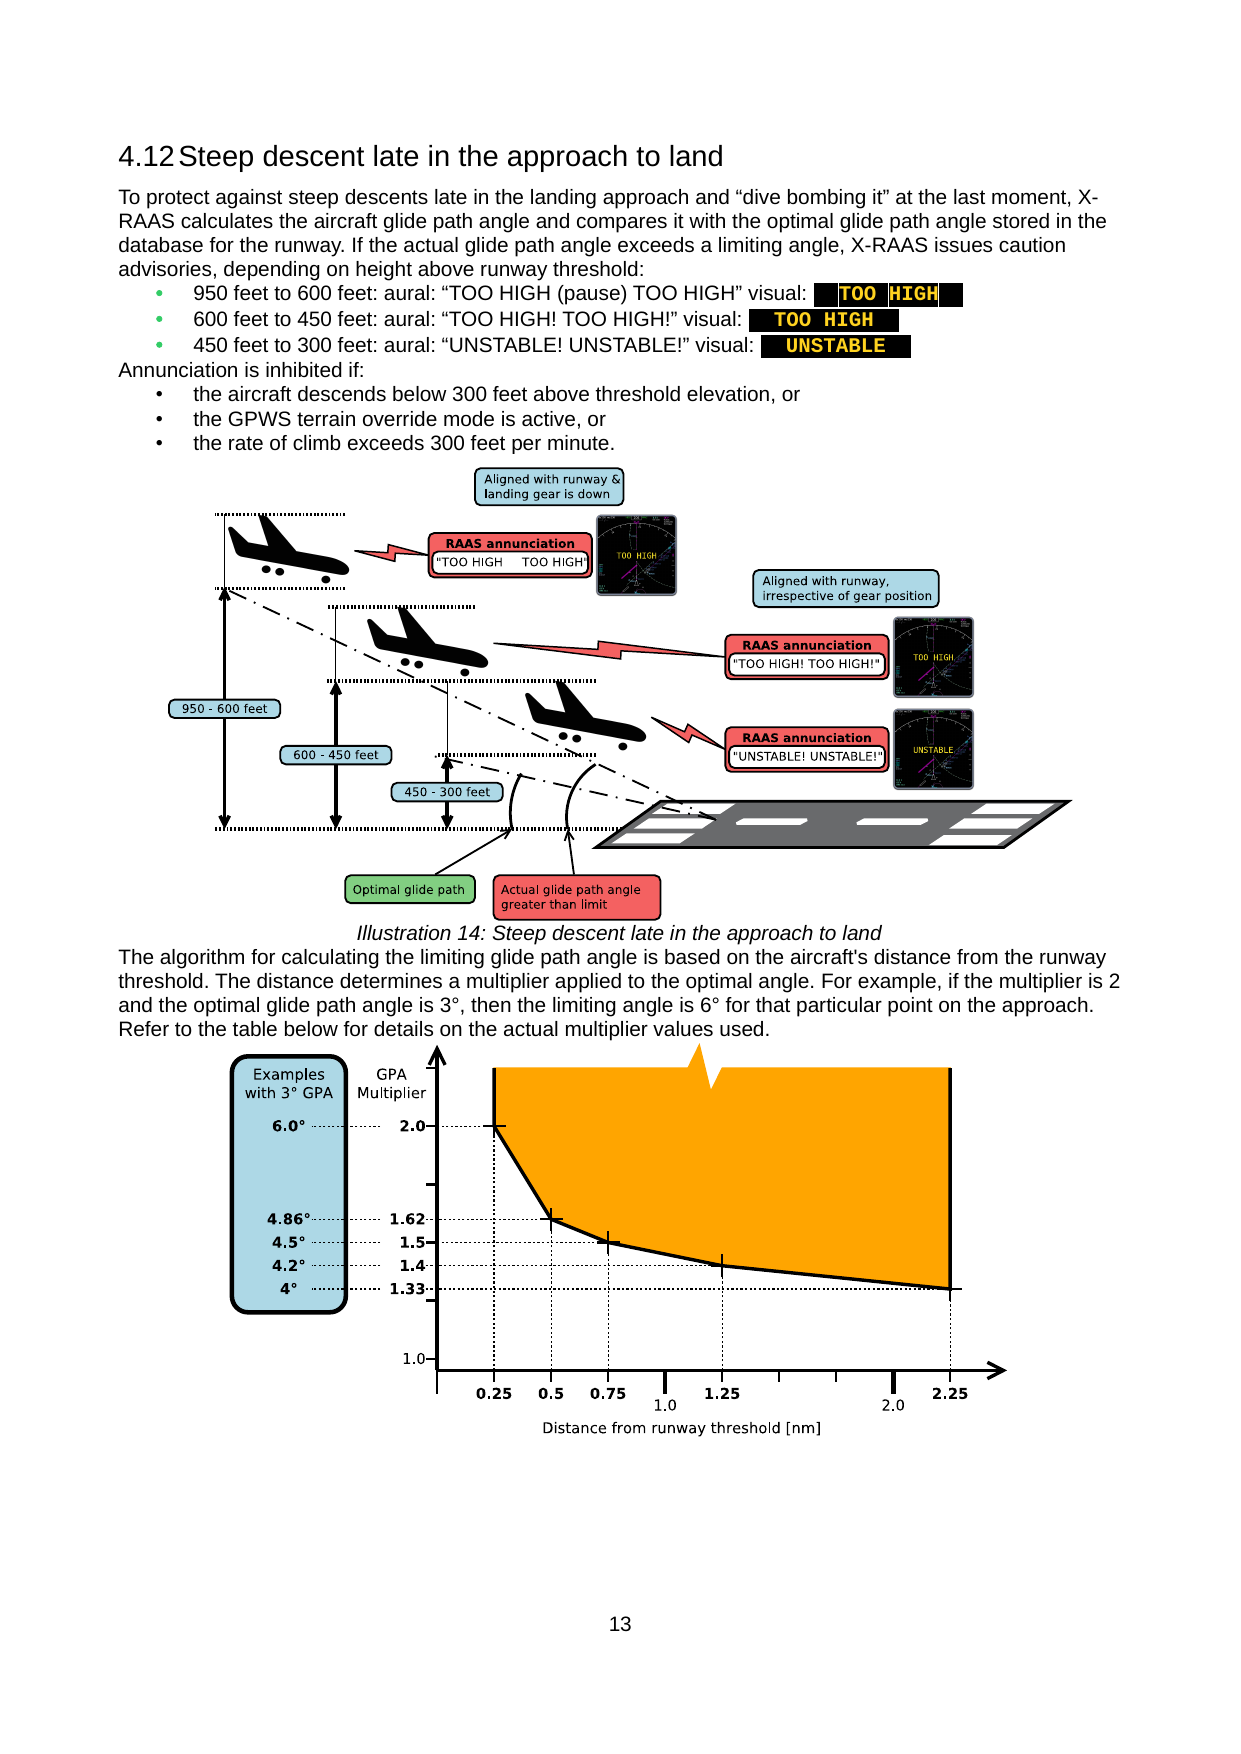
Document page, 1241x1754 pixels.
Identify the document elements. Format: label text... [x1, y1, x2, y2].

list 950 feet to 600 feet: aural: “TOO HIGH (pause) TOO HIGH” visual: TOO HIGH [156, 281, 1122, 307]
list the rate of climb exceeds 300 feet per minute. [156, 430, 1122, 454]
text Illustration 14: Steep descent late in the approach to land [118, 467, 1122, 945]
text Annunciation is inhibited if: [118, 358, 1122, 382]
list 600 feet to 450 feet: aural: “TOO HIGH! TOO HIGH!” visual: TOO HIGH [156, 307, 1122, 332]
text The algorithm for calculating the limiting glide path angle is based on the aircraft's distance from the runway threshold. The distance determines a multiplier applied to the optimal angle. For example, if the multiplier is 2 and the optimal glide path angle is 3°, then the limiting angle is 6° for that particular point on the approach. Refer to the table below for details on the actual multiplier values used. [118, 945, 1122, 1041]
list 450 feet to 300 feet: aural: “UNSTABLE! UNSTABLE!” visual: UNSTABLE [156, 332, 1122, 358]
text To protect against steep descents late in the landing approach and “dive bombing it” at the last moment, X-RAAS calculates the aircraft glide path angle and compares it with the optimal glide path angle stored in the database for the runway. If the actual glide path angle exceeds a limiting angle, X-RAAS issues caution advisories, depending on height above runway threshold: [118, 185, 1122, 281]
subtitle Steep descent late in the approach to land [118, 139, 1122, 172]
list the GPWS terrain override mode is active, or [156, 406, 1122, 430]
list the aircraft descends below 300 feet above threshold elevation, or [156, 382, 1122, 406]
